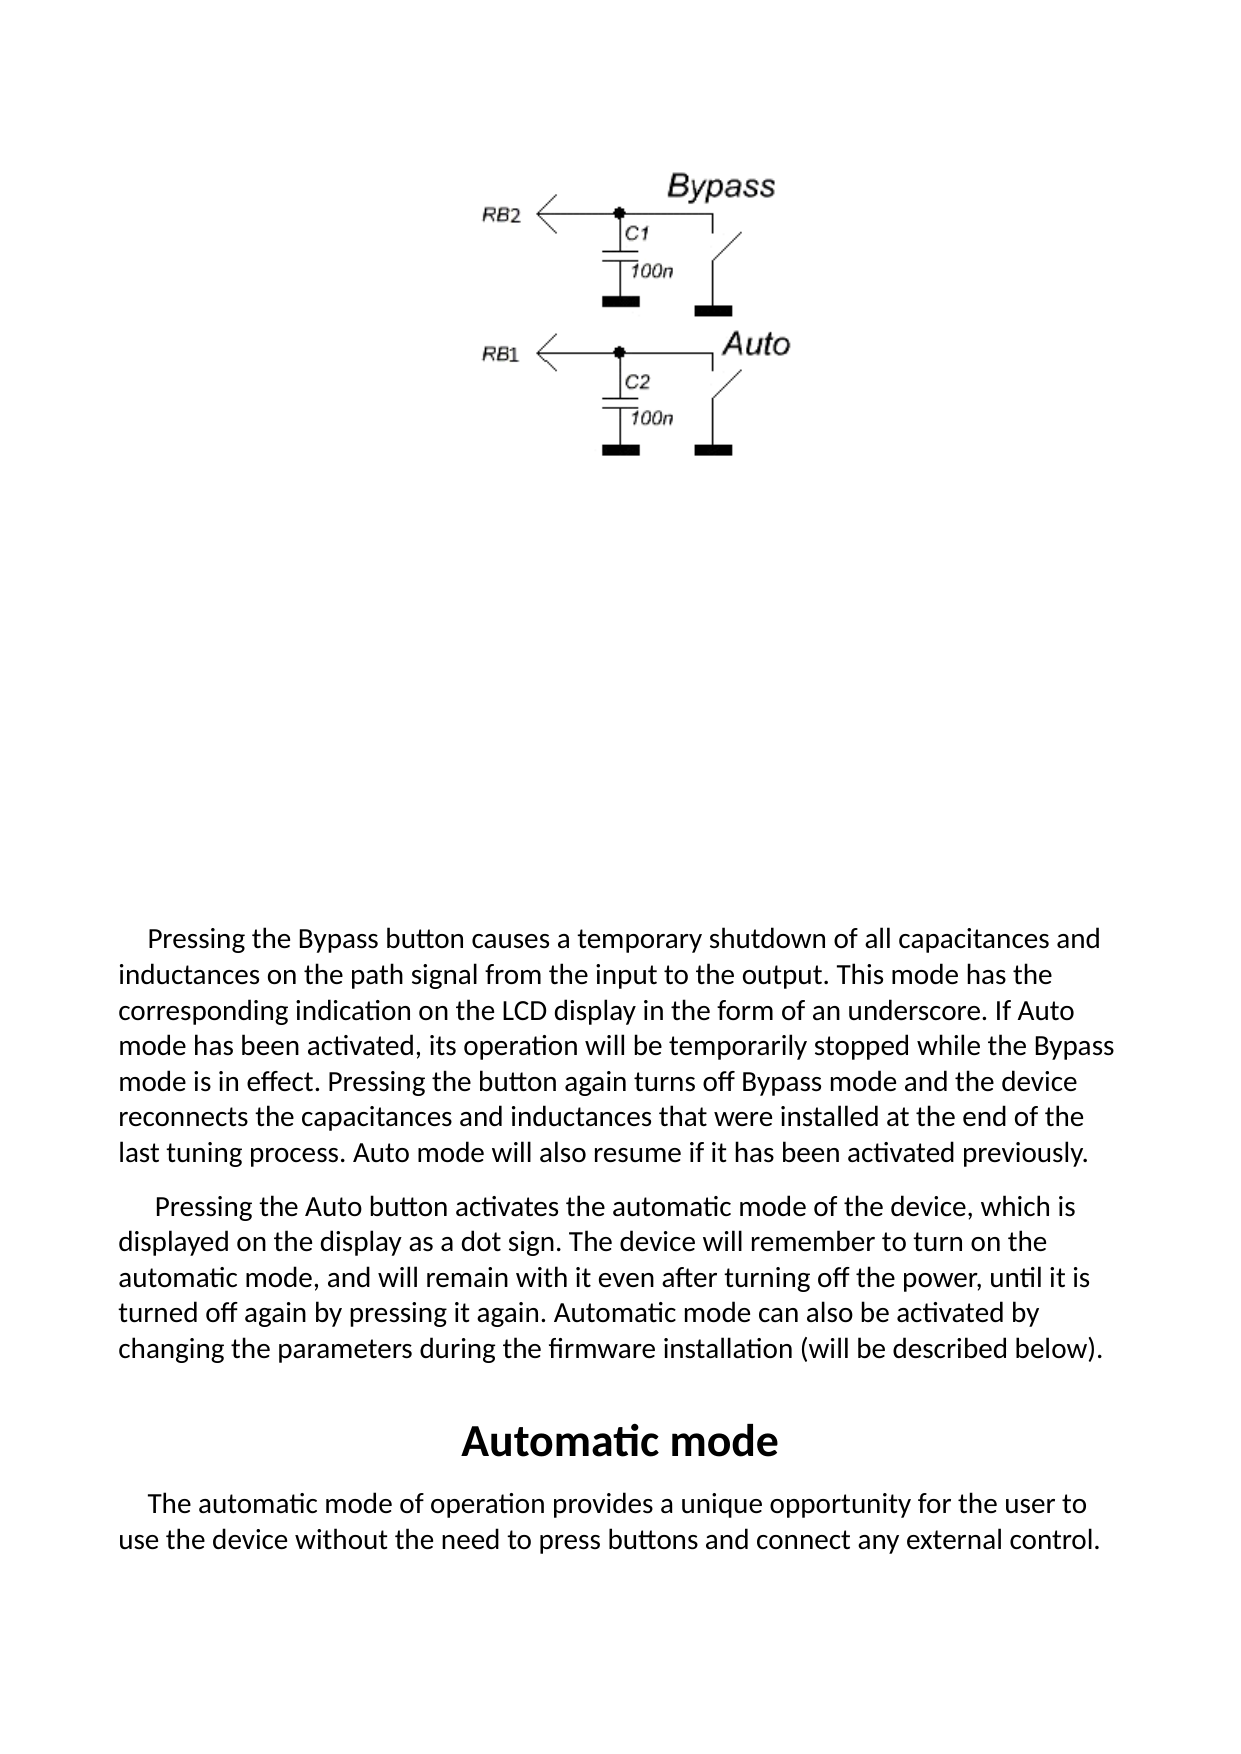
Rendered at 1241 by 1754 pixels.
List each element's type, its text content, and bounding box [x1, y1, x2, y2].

text Automatic mode [118, 1412, 1122, 1467]
text Pressing the Auto button activates the automatic mode of the device, which is displayed on the display as a dot sign. The device will remember to turn on the automatic mode, and will remain with it even after turning off the power, until it is turned off again by pressing it again. Automatic mode can also be activated by changing the parameters during the firmware installation (will be described below). [118, 1188, 1122, 1366]
text The automatic mode of operation provides a unique opportunity for the user to use the device without the need to press buttons and connect any external control. [118, 1485, 1122, 1557]
text Pressing the Bypass button causes a temporary shutdown of all capacitances and inductances on the path signal from the input to the output. This mode has the corresponding indication on the LCD display in the form of an underscore. If Auto mode has been activated, its operation will be temporarily stopped while the Bypass mode is in effect. Pressing the button again turns off Bypass mode and the device reconnects the capacitances and inductances that were installed at the end of the last tuning process. Auto mode will also resume if it has been activated previously. [118, 920, 1122, 1170]
